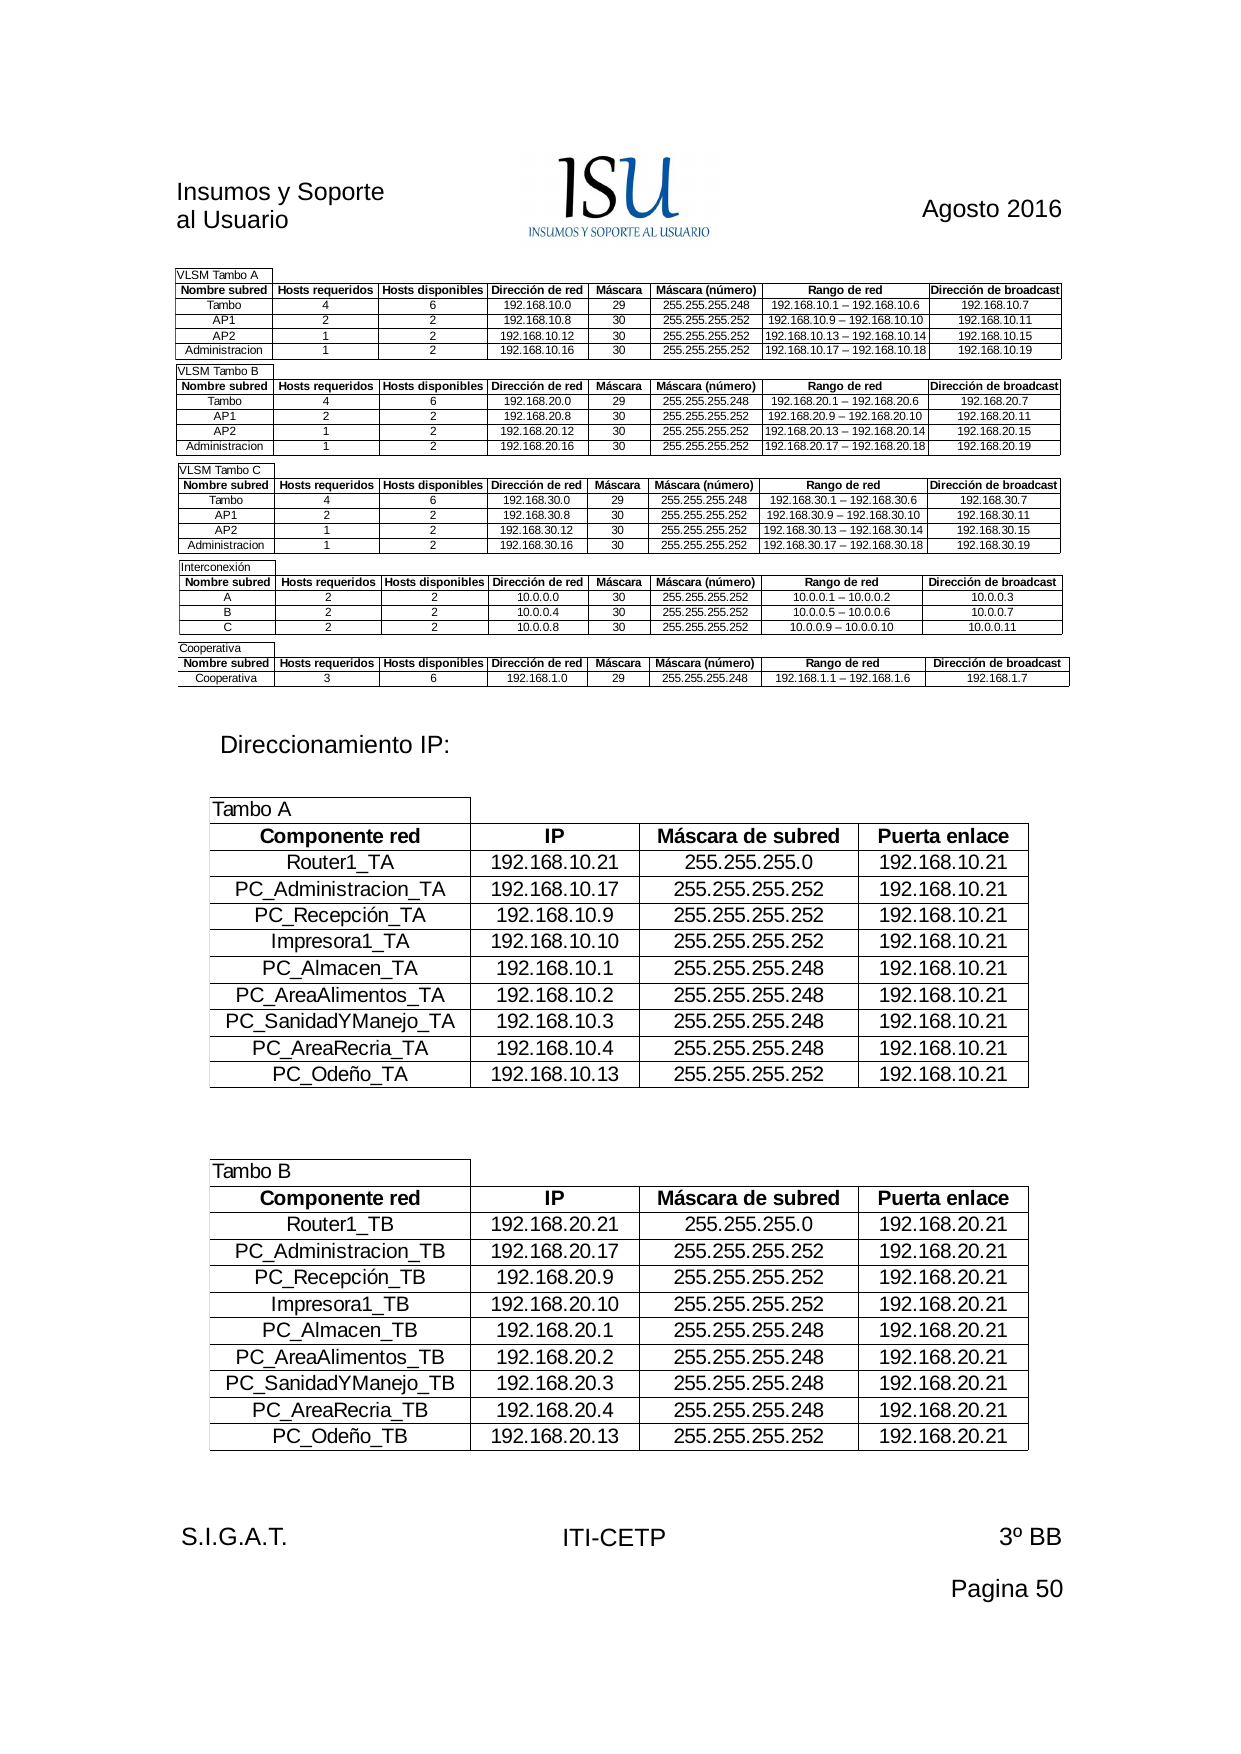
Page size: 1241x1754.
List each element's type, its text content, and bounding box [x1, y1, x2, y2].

picture [517, 138, 723, 252]
text Direccionamiento IP: [177, 731, 1063, 759]
